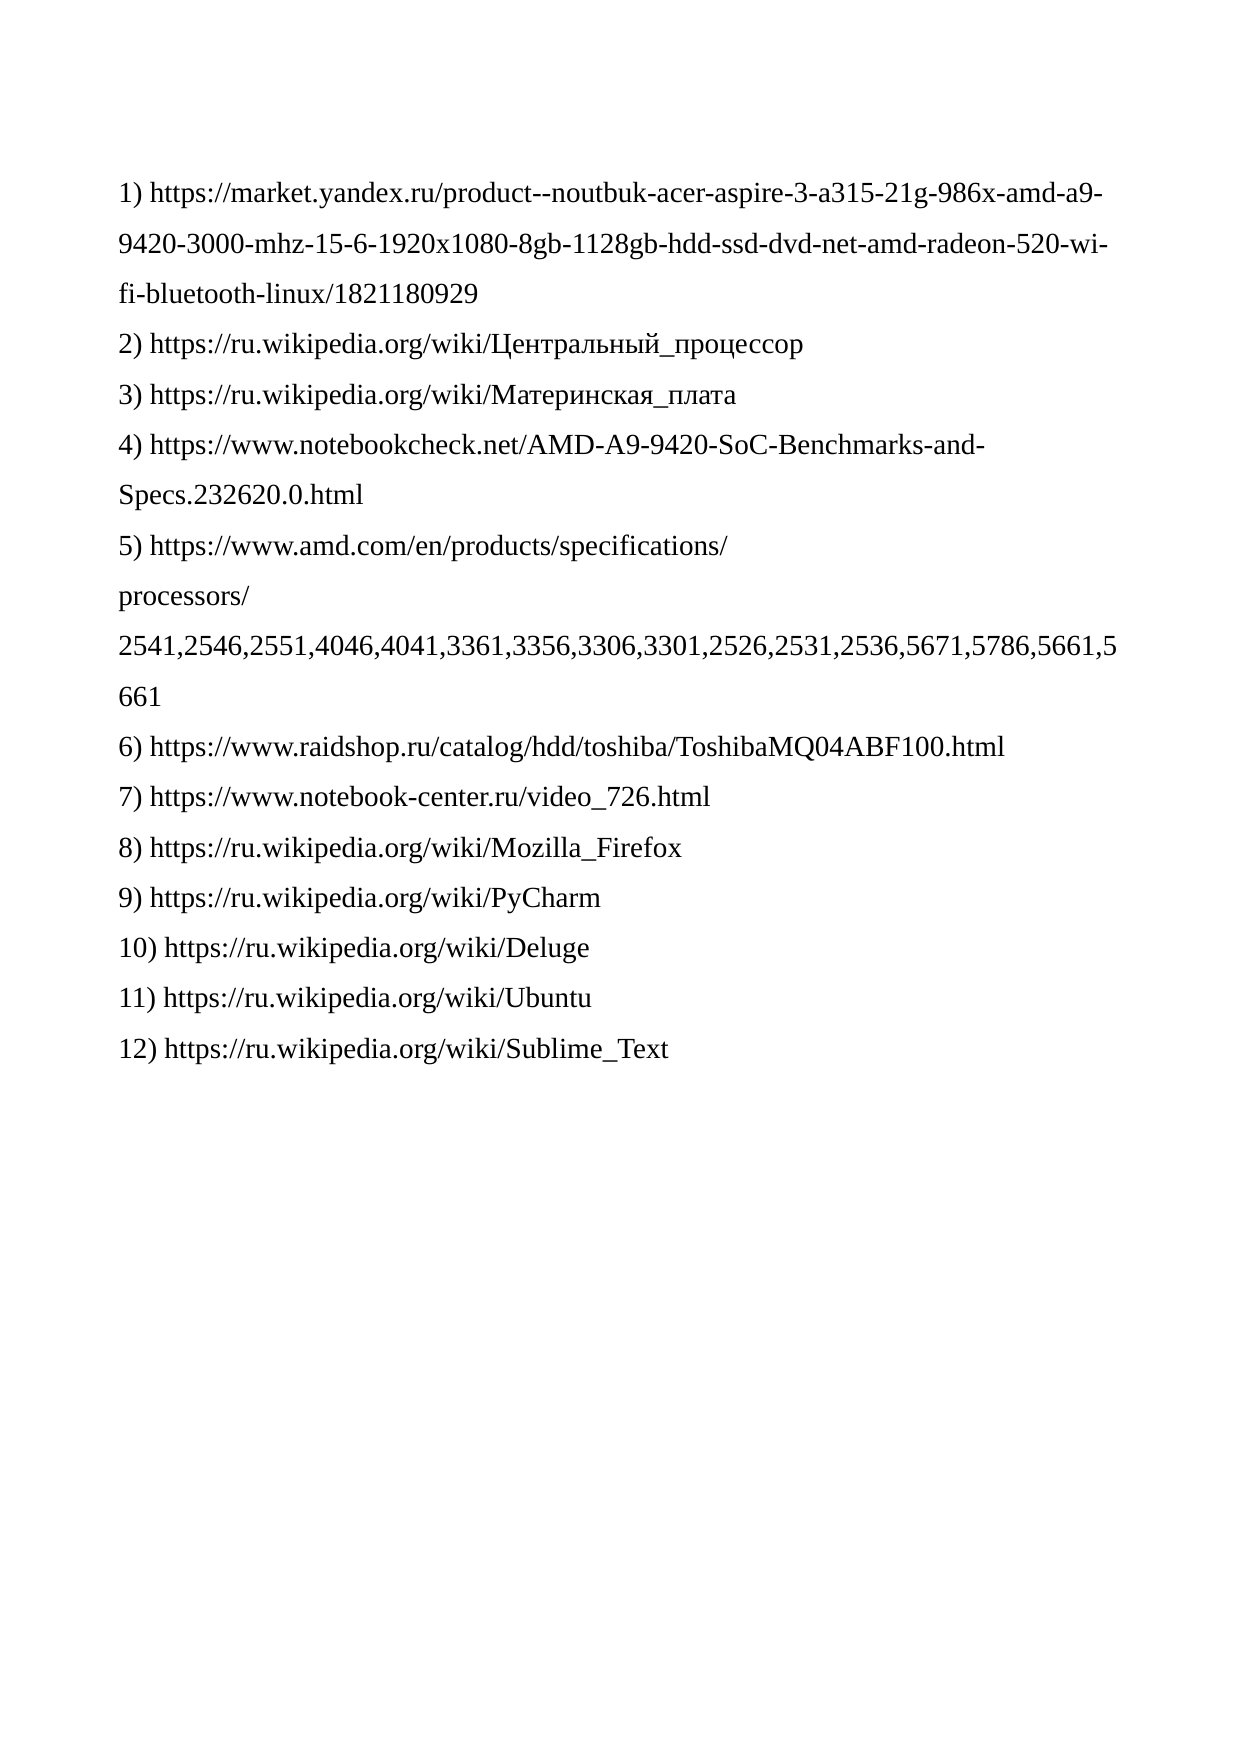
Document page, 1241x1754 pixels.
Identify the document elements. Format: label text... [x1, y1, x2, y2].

text 8) https://ru.wikipedia.org/wiki/Mozilla_Firefox [118, 830, 1122, 863]
text 6) https://www.raidshop.ru/catalog/hdd/toshiba/ToshibaMQ04ABF100.html [118, 729, 1122, 763]
text 7) https://www.notebook-center.ru/video_726.html [118, 779, 1122, 813]
text 4) https://www.notebookcheck.net/AMD-A9-9420-SoC-Benchmarks-and-Specs.232620.0.html [118, 427, 1122, 511]
text processors/2541,2546,2551,4046,4041,3361,3356,3306,3301,2526,2531,2536,5671,5786,5661,5661 [118, 578, 1122, 712]
text 2) https://ru.wikipedia.org/wiki/Центральный_процессор [118, 327, 1122, 360]
text 5) https://www.amd.com/en/products/specifications/ [118, 528, 1122, 561]
text 9) https://ru.wikipedia.org/wiki/PyCharm [118, 880, 1122, 913]
text 10) https://ru.wikipedia.org/wiki/Deluge [118, 930, 1122, 964]
text 3) https://ru.wikipedia.org/wiki/Материнская_плата [118, 377, 1122, 410]
text 12) https://ru.wikipedia.org/wiki/Sublime_Text [118, 1031, 1122, 1064]
text 1) https://market.yandex.ru/product--noutbuk-acer-aspire-3-a315-21g-986x-amd-a9-9420-3000-mhz-15-6-1920x1080-8gb-1128gb-hdd-ssd-dvd-net-amd-radeon-520-wi-fi-bluetooth-linux/1821180929 [118, 176, 1122, 310]
text 11) https://ru.wikipedia.org/wiki/Ubuntu [118, 981, 1122, 1014]
